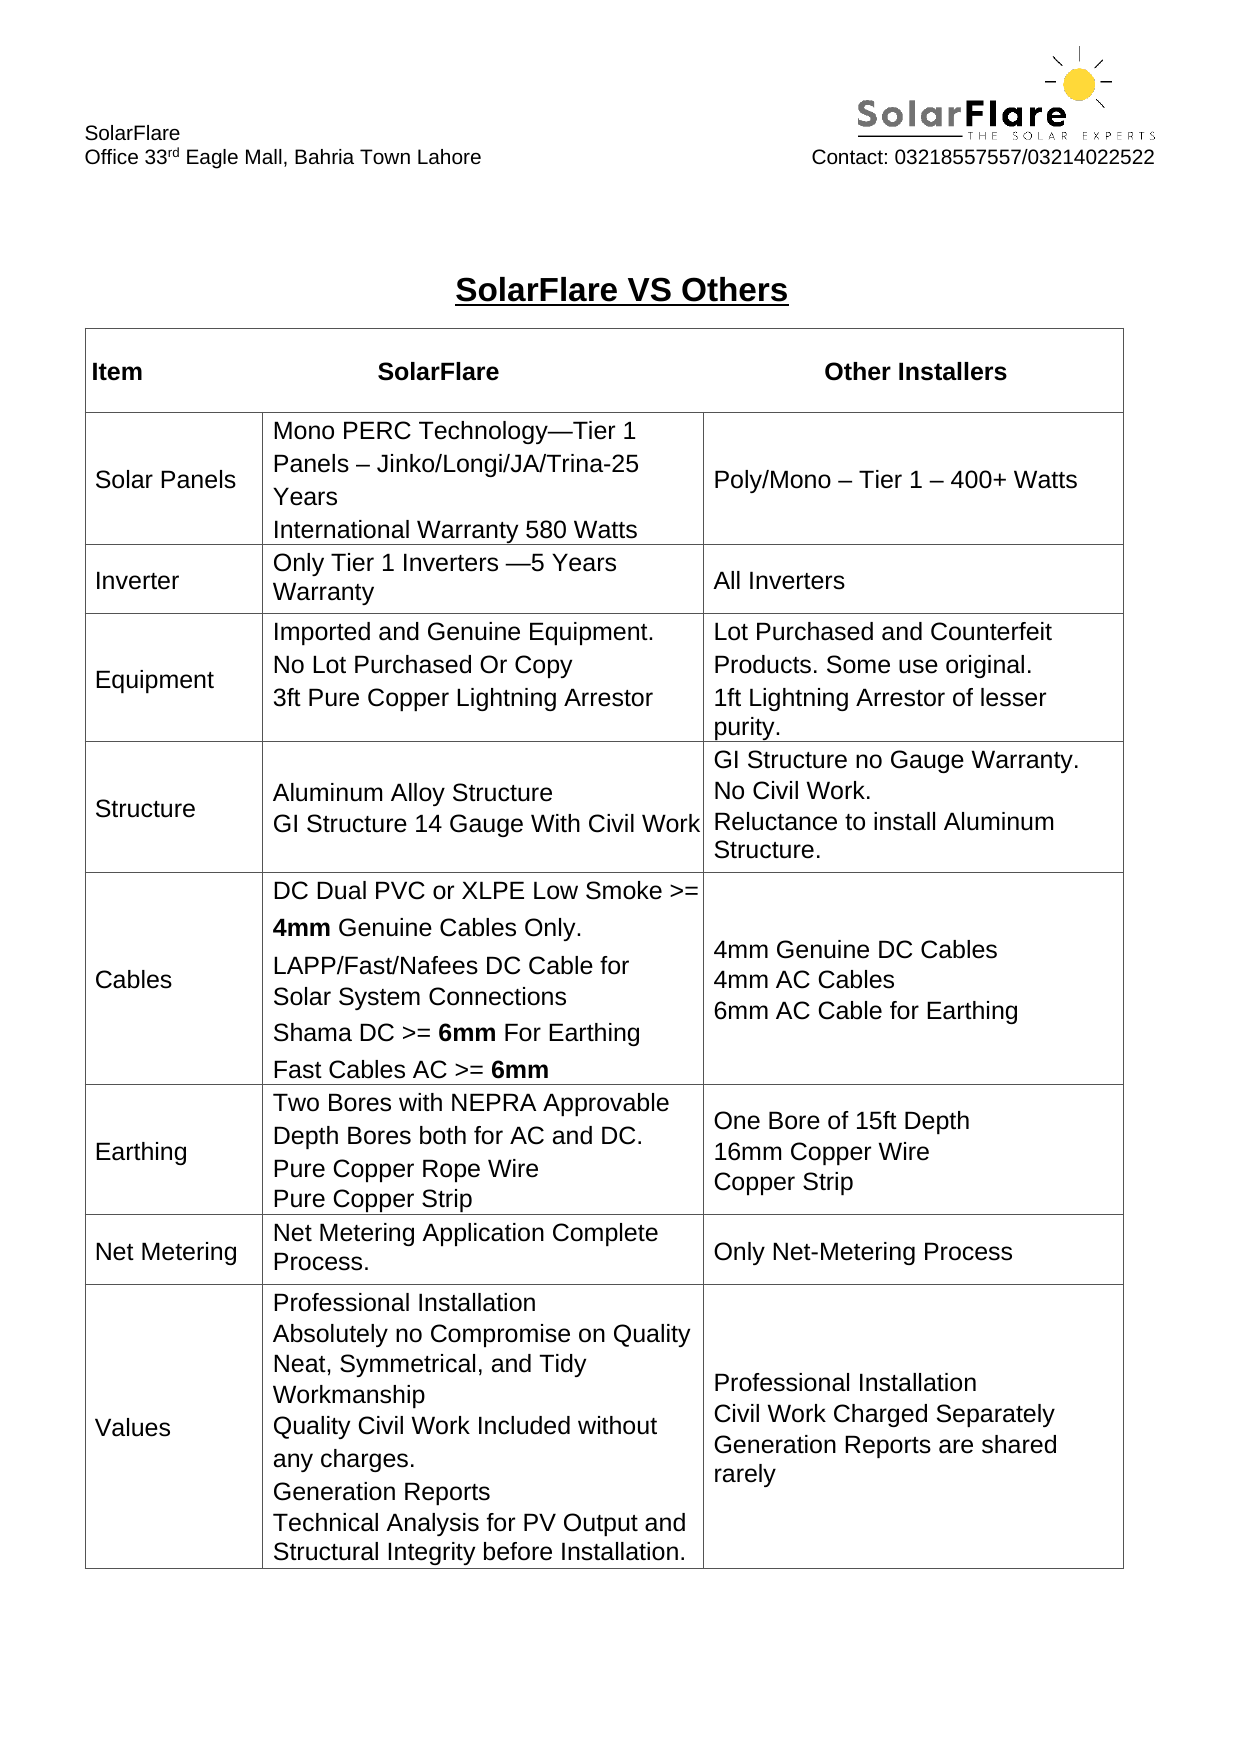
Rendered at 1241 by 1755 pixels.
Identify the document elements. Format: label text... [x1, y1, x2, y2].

table_cell Only Tier 1 Inverters —5 Years Warranty [263, 545, 703, 613]
picture [856, 46, 1160, 142]
table_cell Only Net-Metering Process [704, 1215, 1123, 1283]
table_cell Solar Panels [86, 413, 262, 544]
table_cell GI Structure no Gauge Warranty. No Civil Work. Reluctance to install Aluminum Structure. [704, 742, 1123, 872]
table_cell DC Dual PVC or XLPE Low Smoke >= 4mm Genuine Cables Only. LAPP/Fast/Nafees DC Cable for Solar System Connections Shama DC >= 6mm For Earthing Fast Cables AC >= 6mm [263, 873, 703, 1083]
table_cell Equipment [86, 614, 262, 741]
table_cell Structure [86, 742, 262, 872]
table_cell Imported and Genuine Equipment. No Lot Purchased Or Copy 3ft Pure Copper Lightning Arrestor [263, 614, 703, 741]
table_cell Professional Installation Absolutely no Compromise on Quality Neat, Symmetrical, and Tidy Workmanship Quality Civil Work Included without any charges. Generation Reports Technical Analysis for PV Output and Structural Integrity before Installation. [263, 1285, 703, 1568]
table_cell Professional Installation Civil Work Charged Separately Generation Reports are shared rarely [704, 1285, 1123, 1568]
table_header Item [86, 329, 263, 412]
table_cell Two Bores with NEPRA Approvable Depth Bores both for AC and DC. Pure Copper Rope Wire Pure Copper Strip [263, 1085, 703, 1214]
table_header SolarFlare Other Installers [263, 329, 1123, 412]
table_cell Mono PERC Technology—Tier 1 Panels – Jinko/Longi/JA/Trina-25 Years International Warranty 580 Watts [263, 413, 703, 544]
table_cell Net Metering [86, 1215, 262, 1283]
table_cell All Inverters [704, 545, 1123, 613]
table_cell Lot Purchased and Counterfeit Products. Some use original. 1ft Lightning Arrestor of lesser purity. [704, 614, 1123, 741]
table_cell Inverter [86, 545, 262, 613]
table_cell One Bore of 15ft Depth 16mm Copper Wire Copper Strip [704, 1085, 1123, 1214]
table_cell Cables [86, 873, 262, 1083]
table_cell Values [86, 1285, 262, 1568]
table_cell Poly/Mono – Tier 1 – 400+ Watts [704, 413, 1123, 544]
table_cell Aluminum Alloy Structure GI Structure 14 Gauge With Civil Work [263, 742, 703, 872]
text SolarFlare VS Others [84, 270, 1159, 309]
table_cell Net Metering Application Complete Process. [263, 1215, 703, 1283]
table_cell 4mm Genuine DC Cables 4mm AC Cables 6mm AC Cable for Earthing [704, 873, 1123, 1083]
table_cell Earthing [86, 1085, 262, 1214]
